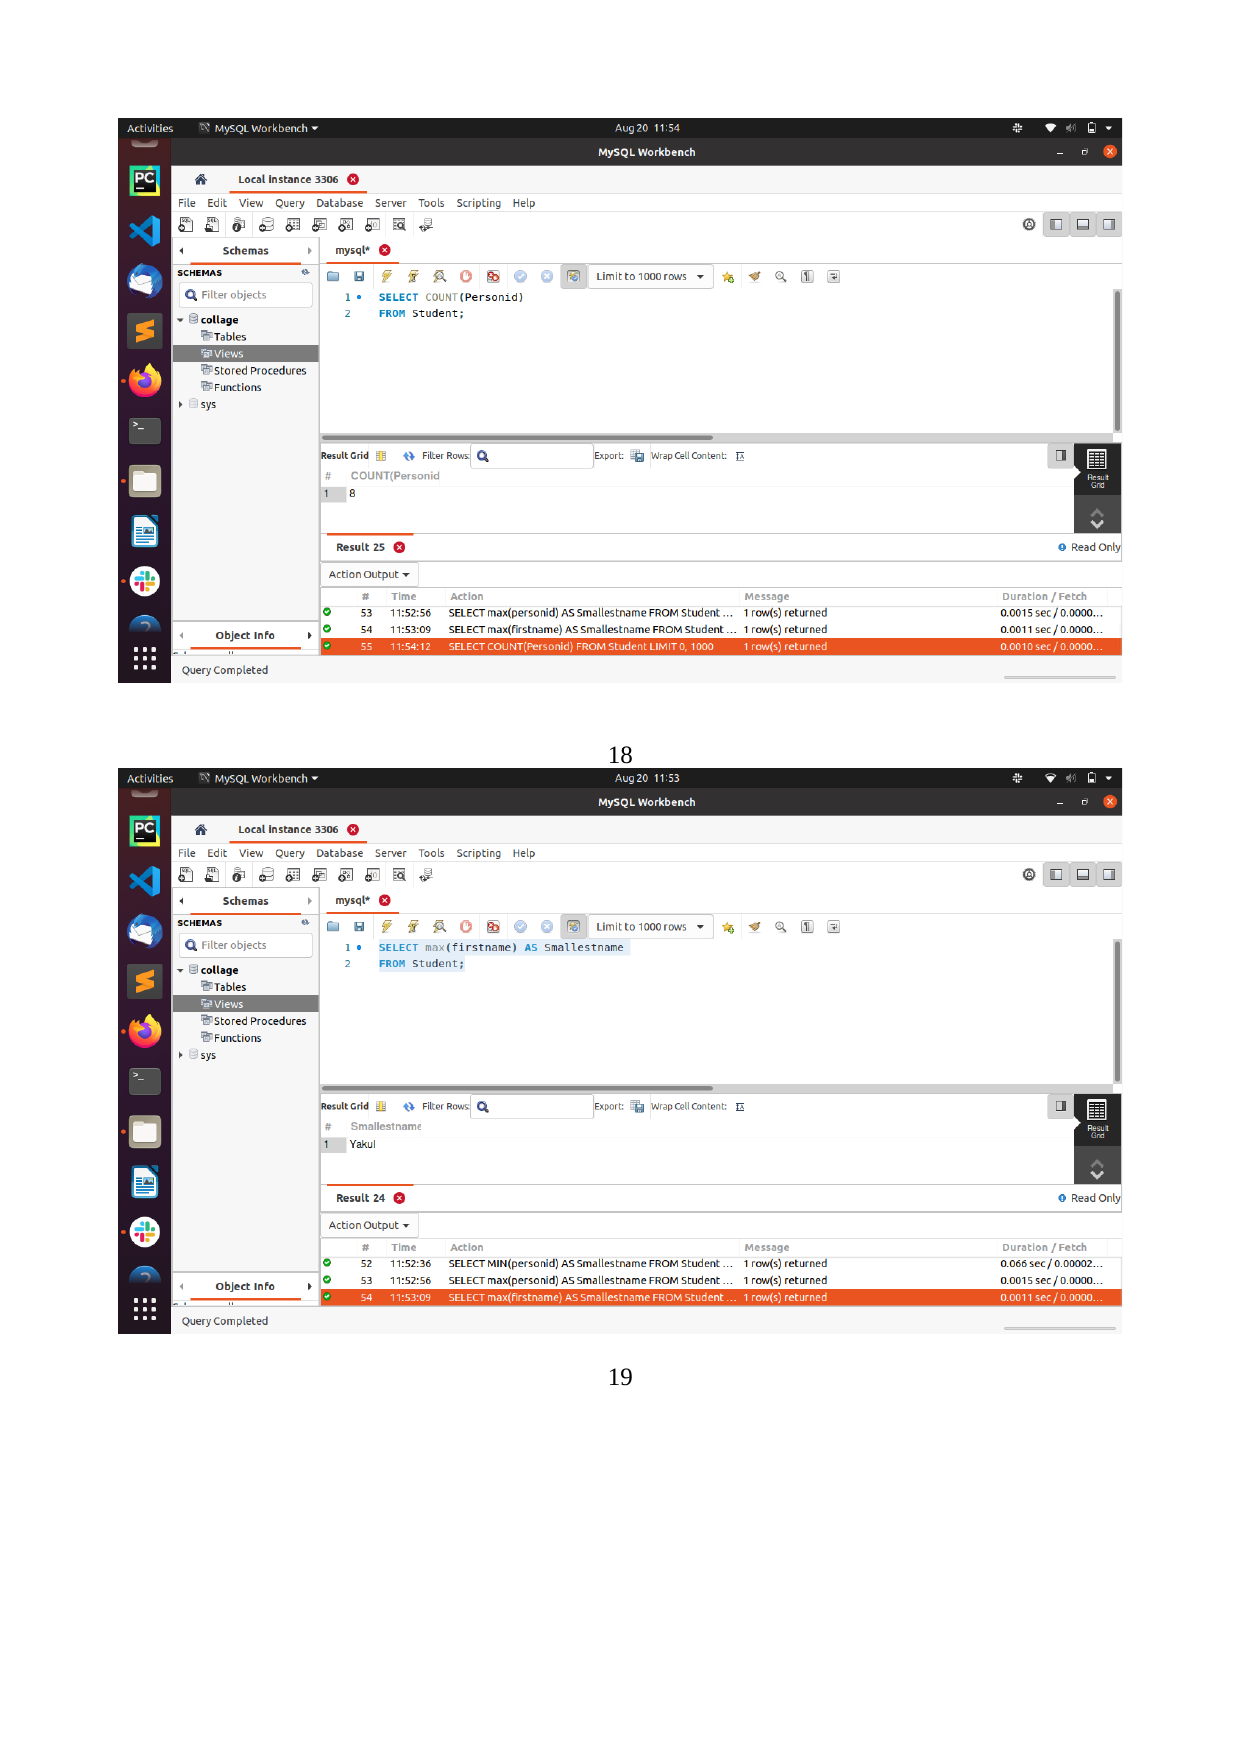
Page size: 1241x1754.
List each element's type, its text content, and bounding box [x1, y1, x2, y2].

picture [118, 768, 1123, 1334]
text 18 [118, 740, 1122, 768]
text 19 [118, 1362, 1122, 1391]
picture [118, 118, 1123, 683]
